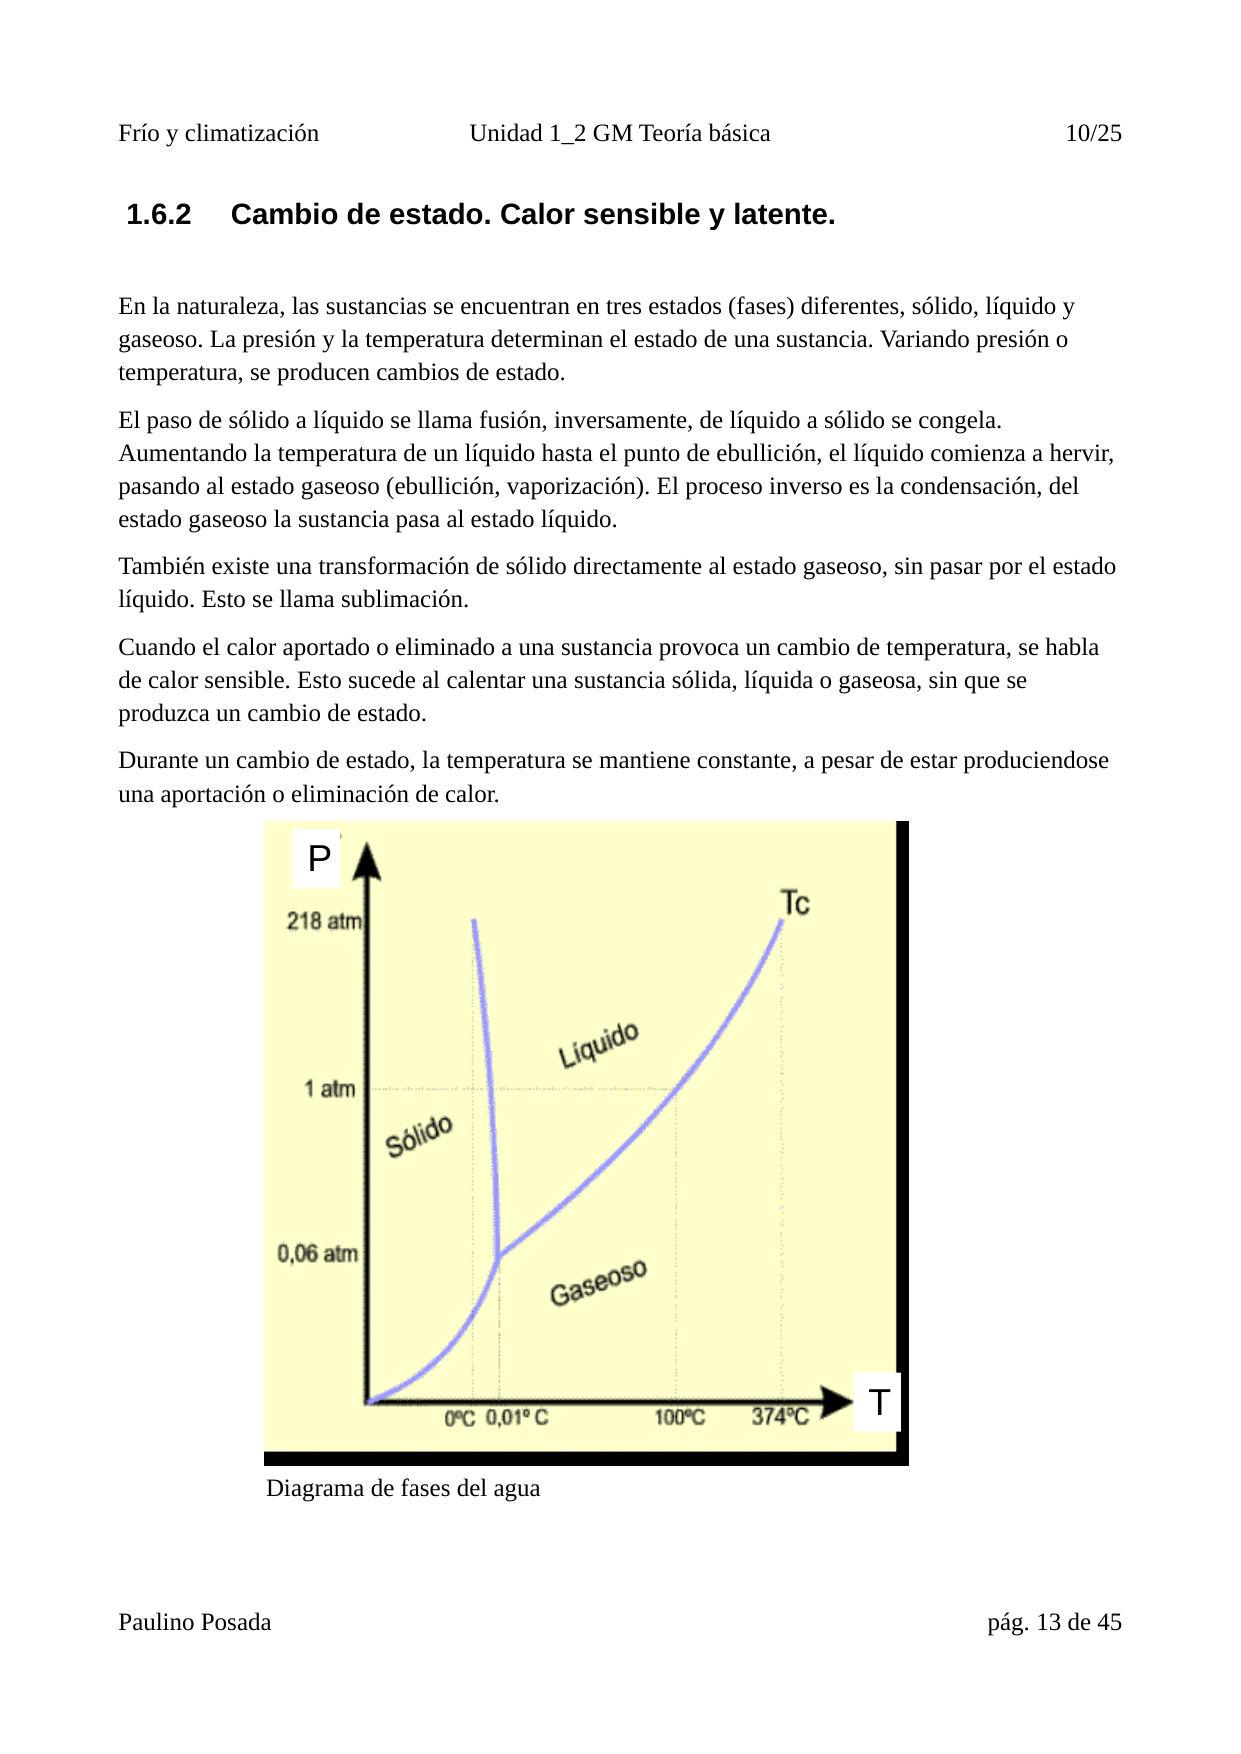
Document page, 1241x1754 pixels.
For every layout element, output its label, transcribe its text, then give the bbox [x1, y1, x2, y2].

text Cuando el calor aportado o eliminado a una sustancia provoca un cambio de temperatura, se habla de calor sensible. Esto sucede al calentar una sustancia sólida, líquida o gaseosa, sin que se produzca un cambio de estado. [118, 632, 1122, 727]
text También existe una transformación de sólido directamente al estado gaseoso, sin pasar por el estado líquido. Esto se llama sublimación. [118, 551, 1122, 613]
text Durante un cambio de estado, la temperatura se mantiene constante, a pesar de estar produciendose una aportación o eliminación de calor. [118, 746, 1122, 807]
text El paso de sólido a líquido se llama fusión, inversamente, de líquido a sólido se congela. Aumentando la temperatura de un líquido hasta el punto de ebullición, el líquido comienza a hervir, pasando al estado gaseoso (ebullición, vaporización). El proceso inverso es la condensación, del estado gaseoso la sustancia pasa al estado líquido. [118, 405, 1122, 532]
picture [264, 821, 909, 1466]
subtitle Cambio de estado. Calor sensible y latente. [118, 197, 1122, 231]
text En la naturaleza, las sustancias se encuentran en tres estados (fases) diferentes, sólido, líquido y gaseoso. La presión y la temperatura determinan el estado de una sustancia. Variando presión o temperatura, se producen cambios de estado. [118, 291, 1122, 386]
text Diagrama de fases del agua [118, 1473, 1122, 1502]
